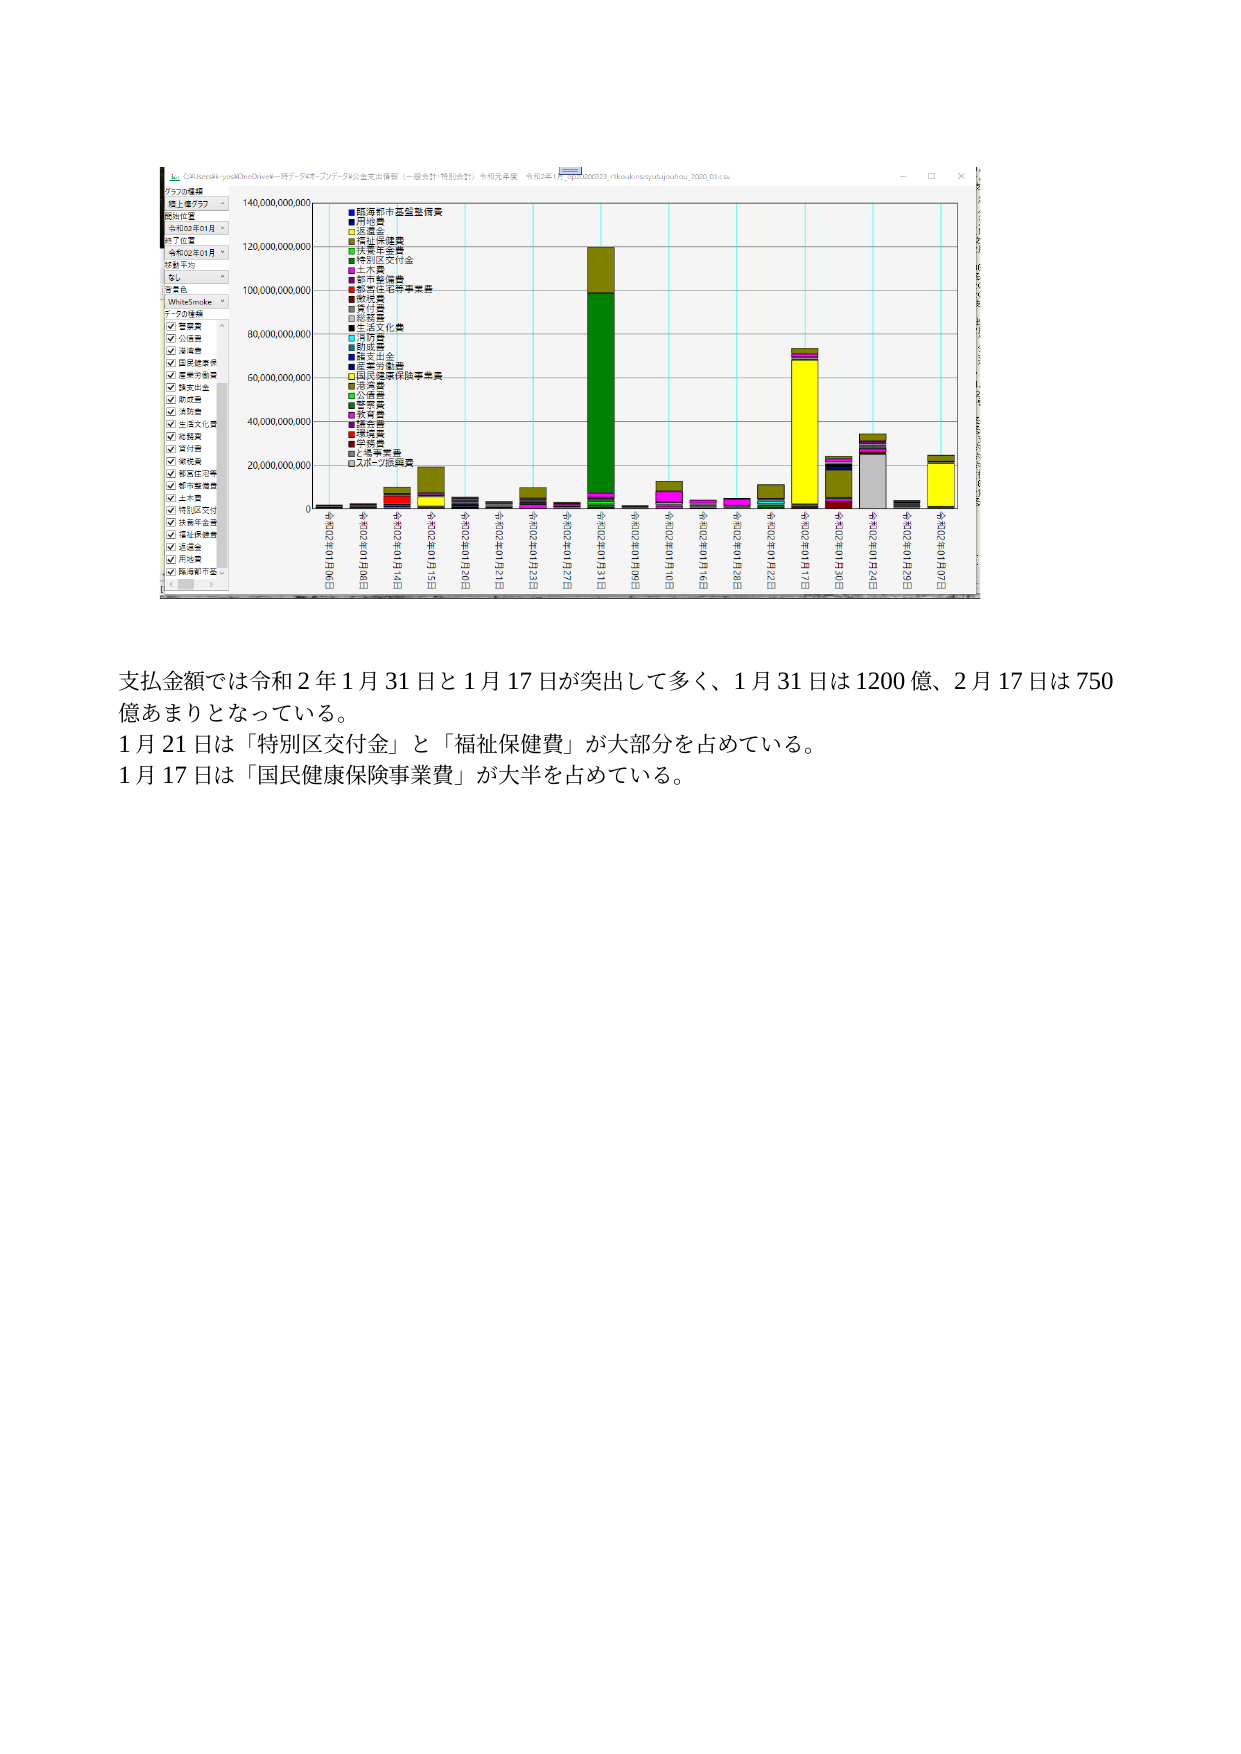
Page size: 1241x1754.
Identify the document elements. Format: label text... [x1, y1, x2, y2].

text 1月17日は「国民健康保険事業費」が大半を占めている。 [118, 759, 1122, 790]
text 支払金額では令和2年1月31日と1月17日が突出して多く、1月31日は1200億、2月17日は750億あまりとなっている。 [118, 664, 1122, 727]
text 1月21日は「特別区交付金」と「福祉保健費」が大部分を占めている。 [118, 727, 1122, 759]
picture [159, 167, 981, 599]
